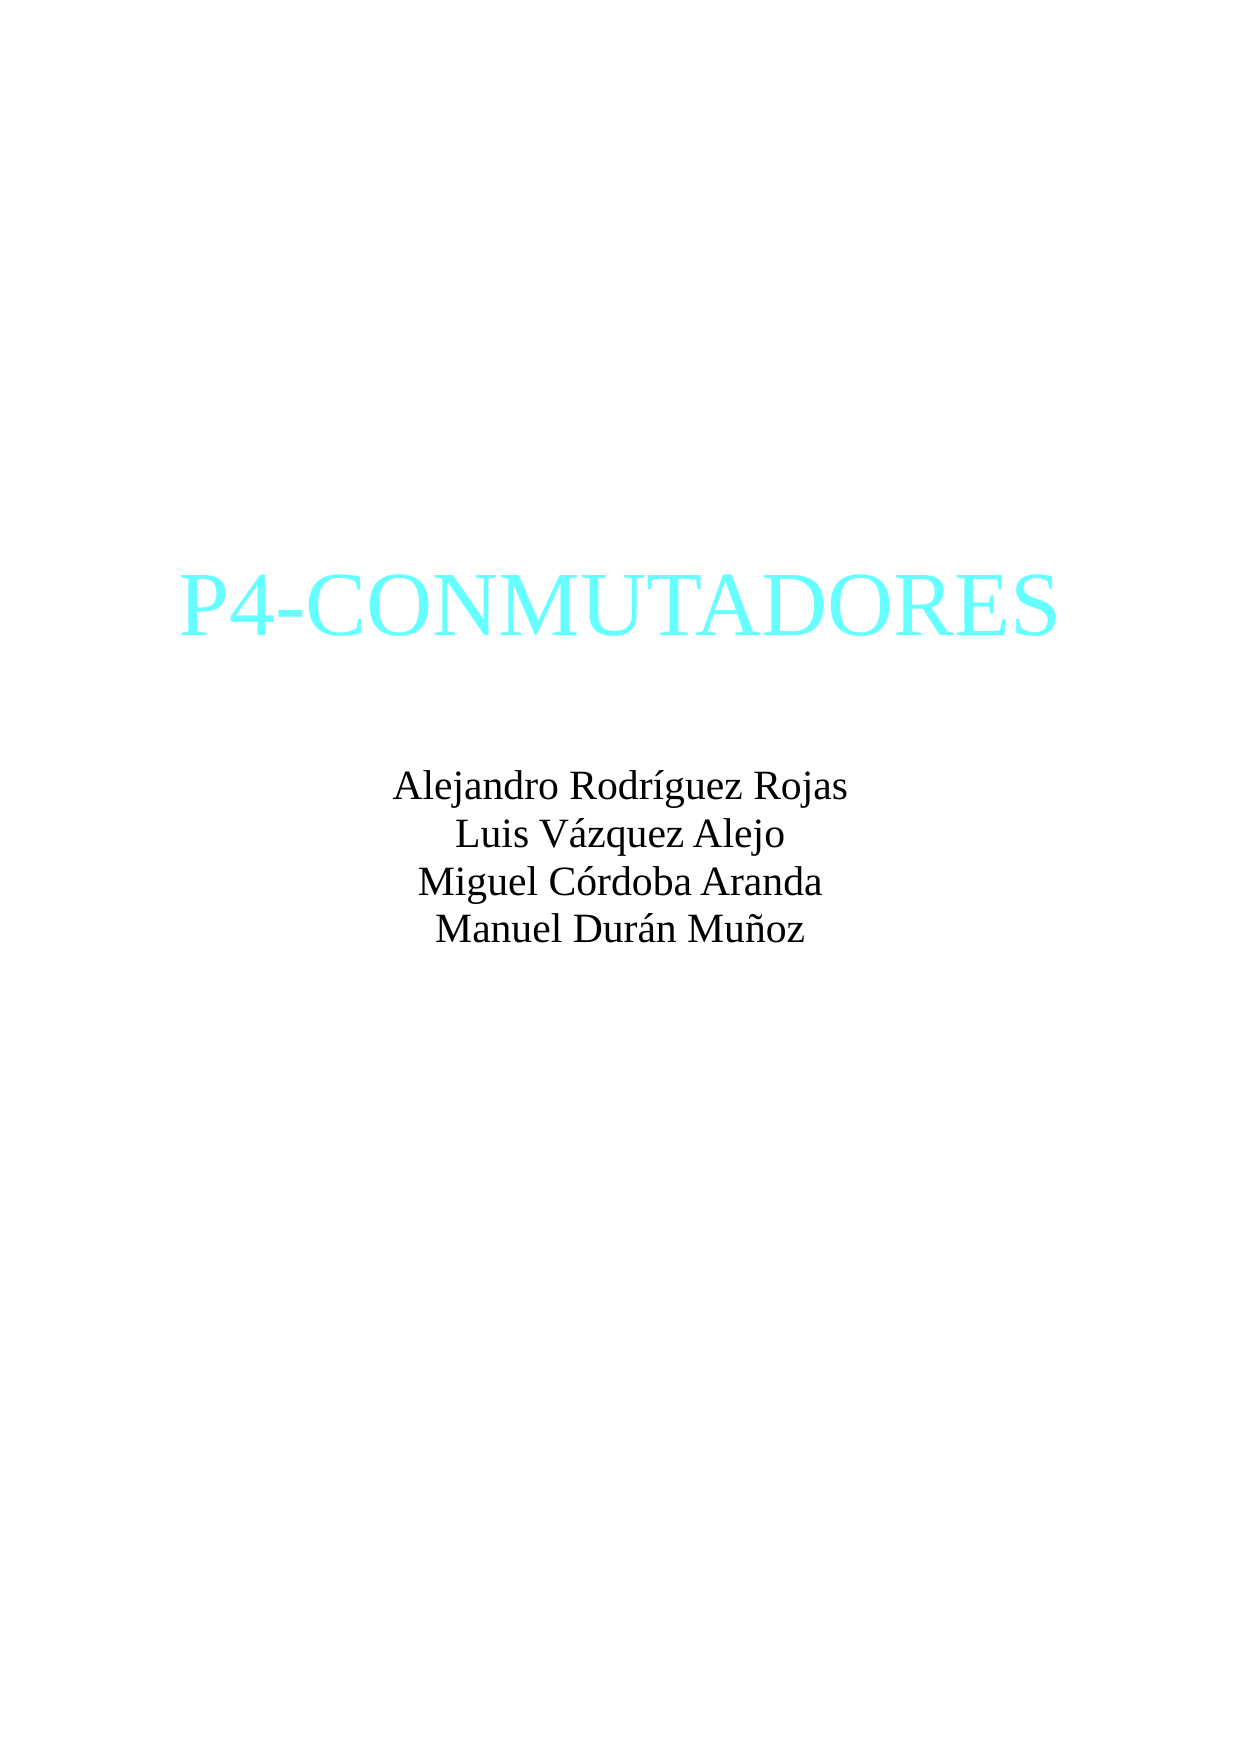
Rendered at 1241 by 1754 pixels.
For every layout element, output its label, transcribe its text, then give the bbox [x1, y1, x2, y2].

text Miguel Córdoba Aranda [118, 856, 1122, 904]
text P4-CONMUTADORES [118, 549, 1122, 655]
text Luis Vázquez Alejo [118, 808, 1122, 856]
text Manuel Durán Muñoz [118, 904, 1122, 952]
text Alejandro Rodríguez Rojas [118, 760, 1122, 808]
